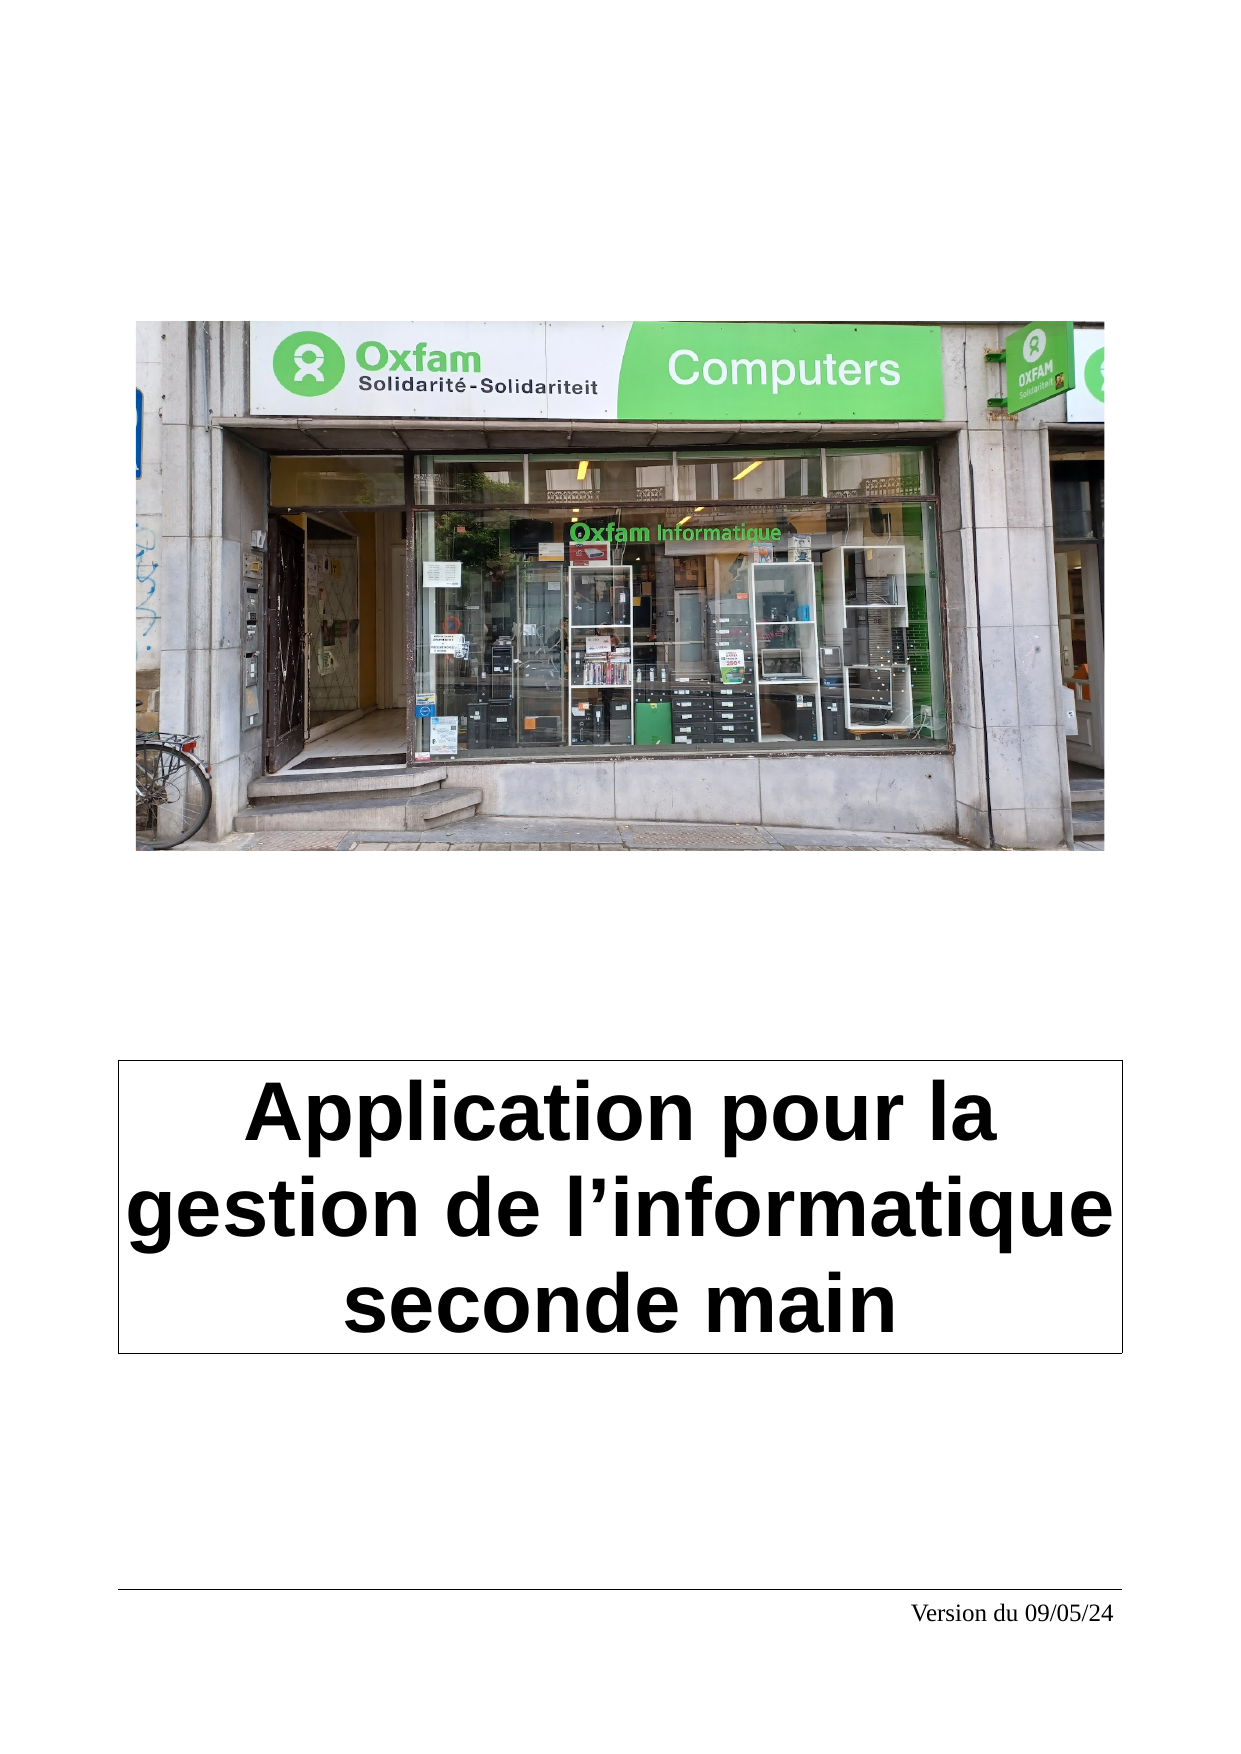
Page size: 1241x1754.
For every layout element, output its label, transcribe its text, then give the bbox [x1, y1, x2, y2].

picture [135, 321, 1105, 851]
title Application pour la gestion de l’informatique seconde main [119, 1061, 1122, 1353]
